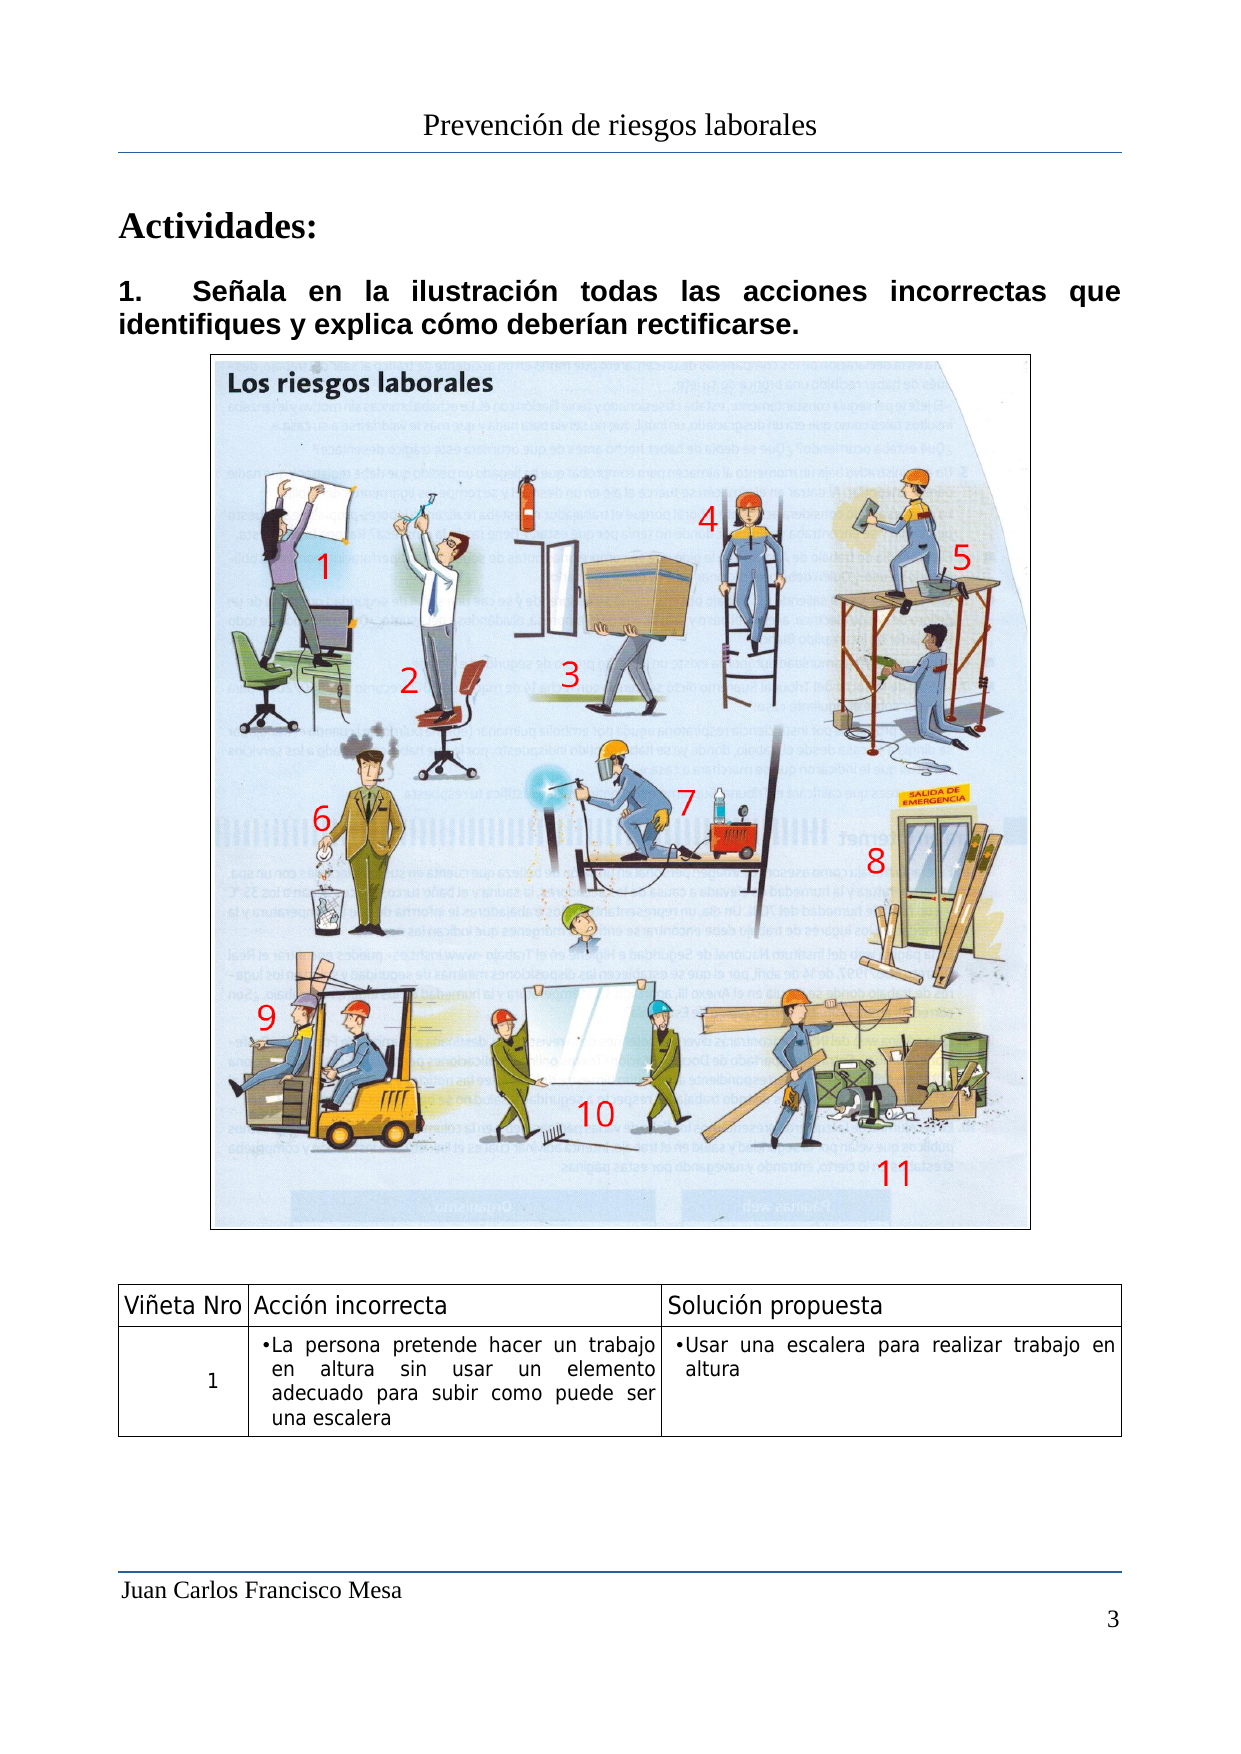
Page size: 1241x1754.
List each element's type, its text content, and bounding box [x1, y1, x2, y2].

picture [212, 356, 1028, 1227]
table_header Viñeta Nro [119, 1285, 248, 1326]
table_header Solución propuesta [662, 1285, 1121, 1326]
table_cell Usar una escalera para realizar trabajo en altura [662, 1327, 1121, 1436]
table_cell 1 [119, 1327, 248, 1436]
subtitle Actividades: [118, 204, 1122, 247]
table_cell La persona pretende hacer un trabajo en altura sin usar un elemento adecuado para subir como puede ser una escalera [249, 1327, 661, 1436]
subtitle Señala en la ilustración todas las acciones incorrectas que identifiques y explica cómo deberían rectificarse. [118, 274, 1122, 341]
table_header Acción incorrecta [249, 1285, 661, 1326]
